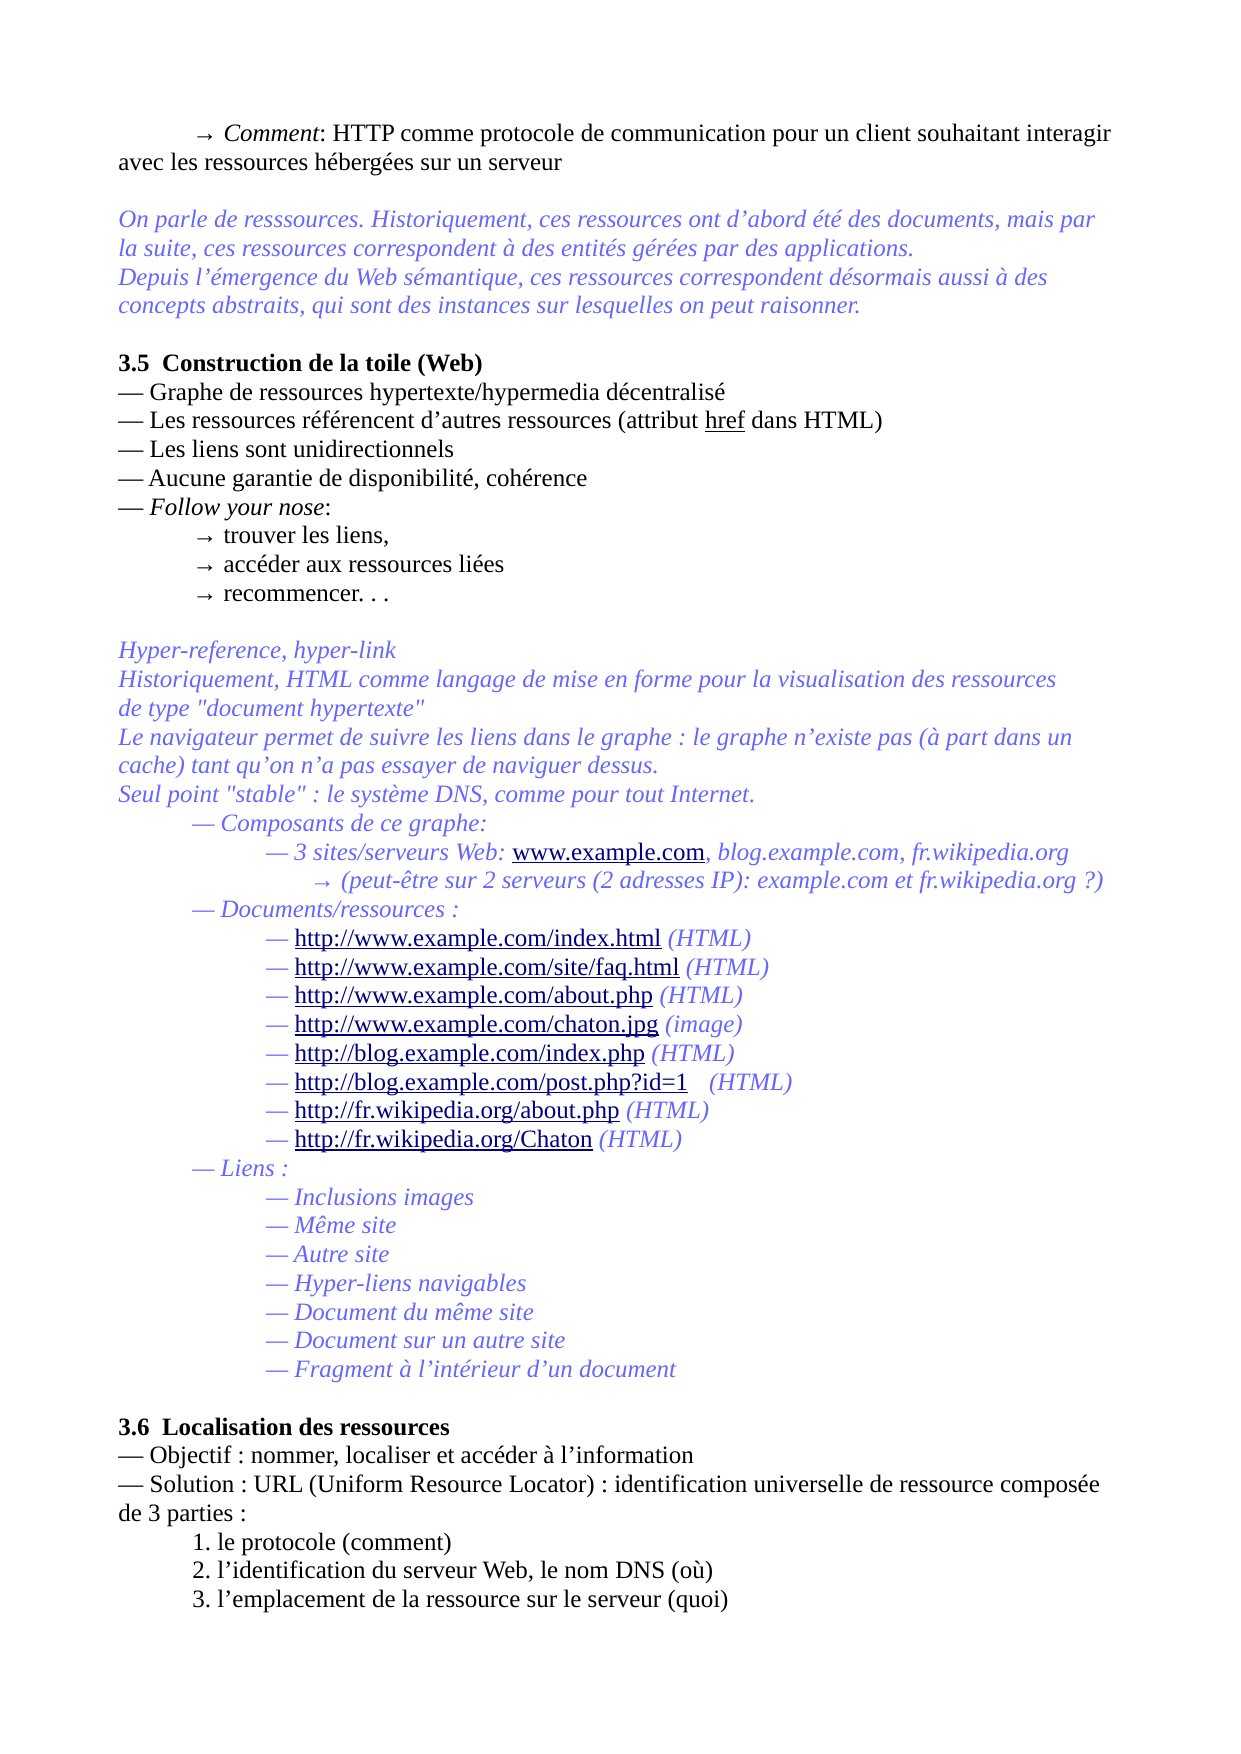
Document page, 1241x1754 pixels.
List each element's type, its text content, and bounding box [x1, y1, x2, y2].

text — Follow your nose: [118, 492, 1122, 521]
text — http://blog.example.com/index.php (HTML) [118, 1038, 1122, 1067]
text — http://fr.wikipedia.org/about.php (HTML) [118, 1096, 1122, 1124]
text — http://www.example.com/chaton.jpg (image) [118, 1009, 1122, 1038]
text 2. l’identification du serveur Web, le nom DNS (où) [118, 1556, 1122, 1584]
text — Même site [118, 1211, 1122, 1239]
text — http://www.example.com/about.php (HTML) [118, 981, 1122, 1009]
text → trouver les liens, [118, 521, 1122, 549]
text — Document du même site [118, 1297, 1122, 1326]
text → accéder aux ressources liées [118, 549, 1122, 578]
text 3.6 Localisation des ressources [118, 1412, 1122, 1441]
text Depuis l’émergence du Web sémantique, ces ressources correspondent désormais aussi à des [118, 262, 1122, 291]
text Historiquement, HTML comme langage de mise en forme pour la visualisation des ressources [118, 664, 1122, 693]
text — http://www.example.com/index.html (HTML) [118, 923, 1122, 952]
text Le navigateur permet de suivre les liens dans le graphe : le graphe n’existe pas (à part dans un cache) tant qu’on n’a pas essayer de naviguer dessus. [118, 722, 1122, 779]
text Seul point "stable" : le système DNS, comme pour tout Internet. [118, 779, 1122, 808]
text avec les ressources hébergées sur un serveur [118, 147, 1122, 176]
text — http://www.example.com/site/faq.html (HTML) [118, 952, 1122, 981]
text — Document sur un autre site [118, 1326, 1122, 1354]
text — Les liens sont unidirectionnels [118, 434, 1122, 463]
text — Aucune garantie de disponibilité, cohérence [118, 463, 1122, 492]
text — http://fr.wikipedia.org/Chaton (HTML) [118, 1124, 1122, 1153]
text — 3 sites/serveurs Web: www.example.com, blog.example.com, fr.wikipedia.org [118, 837, 1122, 866]
text — Liens : [118, 1153, 1122, 1182]
text concepts abstraits, qui sont des instances sur lesquelles on peut raisonner. [118, 291, 1122, 319]
text — Objectif : nommer, localiser et accéder à l’information [118, 1441, 1122, 1469]
text Hyper-reference, hyper-link [118, 636, 1122, 664]
text — Solution : URL (Uniform Resource Locator) : identification universelle de ressource composée [118, 1469, 1122, 1498]
text → (peut-être sur 2 serveurs (2 adresses IP): example.com et fr.wikipedia.org ?) [118, 866, 1122, 894]
text — Autre site [118, 1239, 1122, 1268]
text On parle de resssources. Historiquement, ces ressources ont d’abord été des documents, mais par la suite, ces ressources correspondent à des entités gérées par des applications. [118, 204, 1122, 262]
text — Graphe de ressources hypertexte/hypermedia décentralisé [118, 377, 1122, 406]
text de 3 parties : [118, 1498, 1122, 1527]
text — Documents/ressources : [118, 894, 1122, 923]
text 3.5 Construction de la toile (Web) [118, 348, 1122, 377]
text — Composants de ce graphe: [118, 808, 1122, 837]
text → recommencer. . . [118, 578, 1122, 607]
text 3. l’emplacement de la ressource sur le serveur (quoi) [118, 1584, 1122, 1613]
text — Hyper-liens navigables [118, 1268, 1122, 1297]
text — Inclusions images [118, 1182, 1122, 1211]
text de type "document hypertexte" [118, 693, 1122, 722]
text — Les ressources référencent d’autres ressources (attribut href dans HTML) [118, 406, 1122, 434]
text 1. le protocole (comment) [118, 1527, 1122, 1556]
text — Fragment à l’intérieur d’un document [118, 1354, 1122, 1383]
text → Comment: HTTP comme protocole de communication pour un client souhaitant interagir [118, 118, 1122, 147]
text — http://blog.example.com/post.php?id=1 (HTML) [118, 1067, 1122, 1096]
